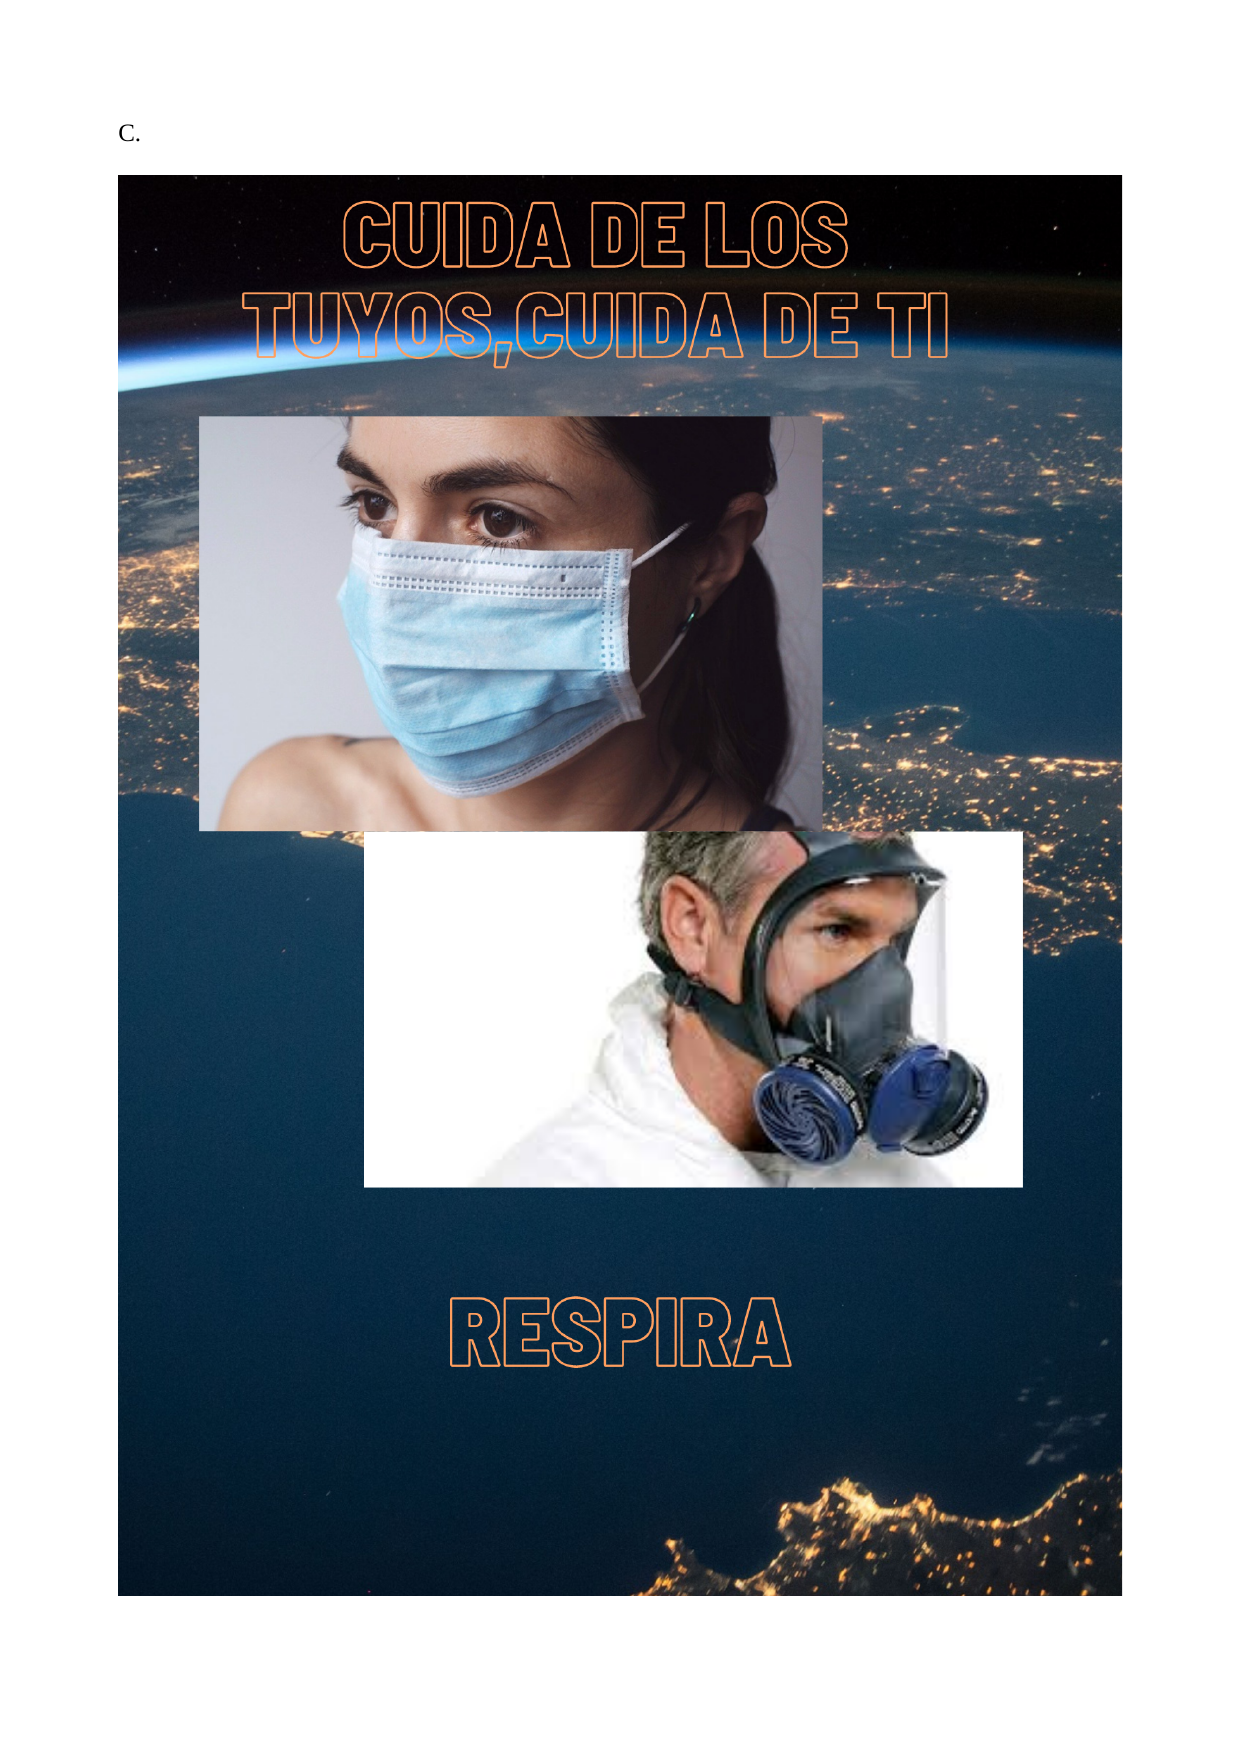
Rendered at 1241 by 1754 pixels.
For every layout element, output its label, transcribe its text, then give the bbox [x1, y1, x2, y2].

text C. [118, 118, 1122, 147]
picture [118, 175, 1123, 1596]
